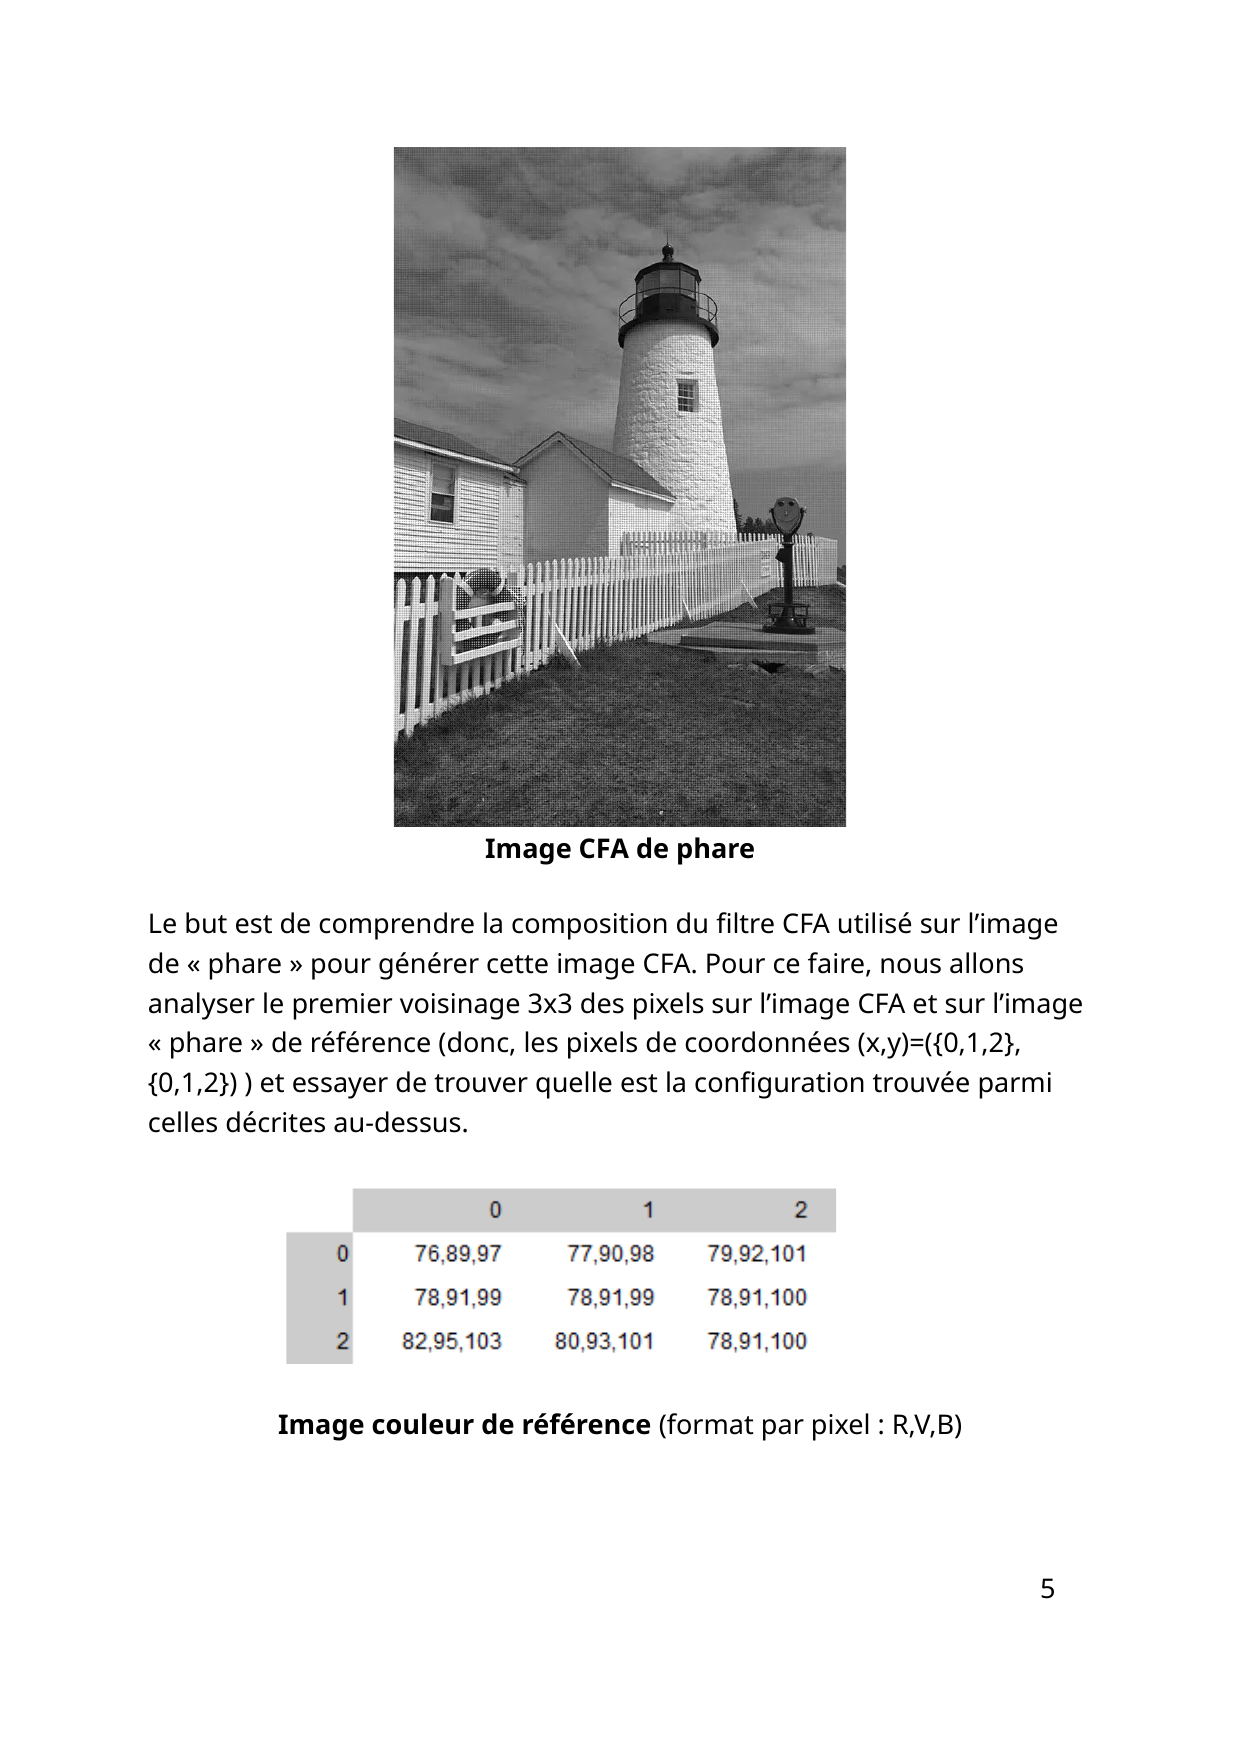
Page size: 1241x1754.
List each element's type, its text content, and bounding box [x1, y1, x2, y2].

picture [286, 1178, 837, 1364]
text Image CFA de phare [148, 148, 1093, 866]
text Le but est de comprendre la composition du filtre CFA utilisé sur l’image de « phare » pour générer cette image CFA. Pour ce faire, nous allons analyser le premier voisinage 3x3 des pixels sur l’image CFA et sur l’image « phare » de référence (donc, les pixels de coordonnées (x,y)=({0,1,2},{0,1,2}) ) et essayer de trouver quelle est la configuration trouvée parmi celles décrites au-dessus. [148, 904, 1093, 1140]
text Image couleur de référence (format par pixel : R,V,B) [148, 1179, 1093, 1442]
picture [393, 147, 847, 827]
